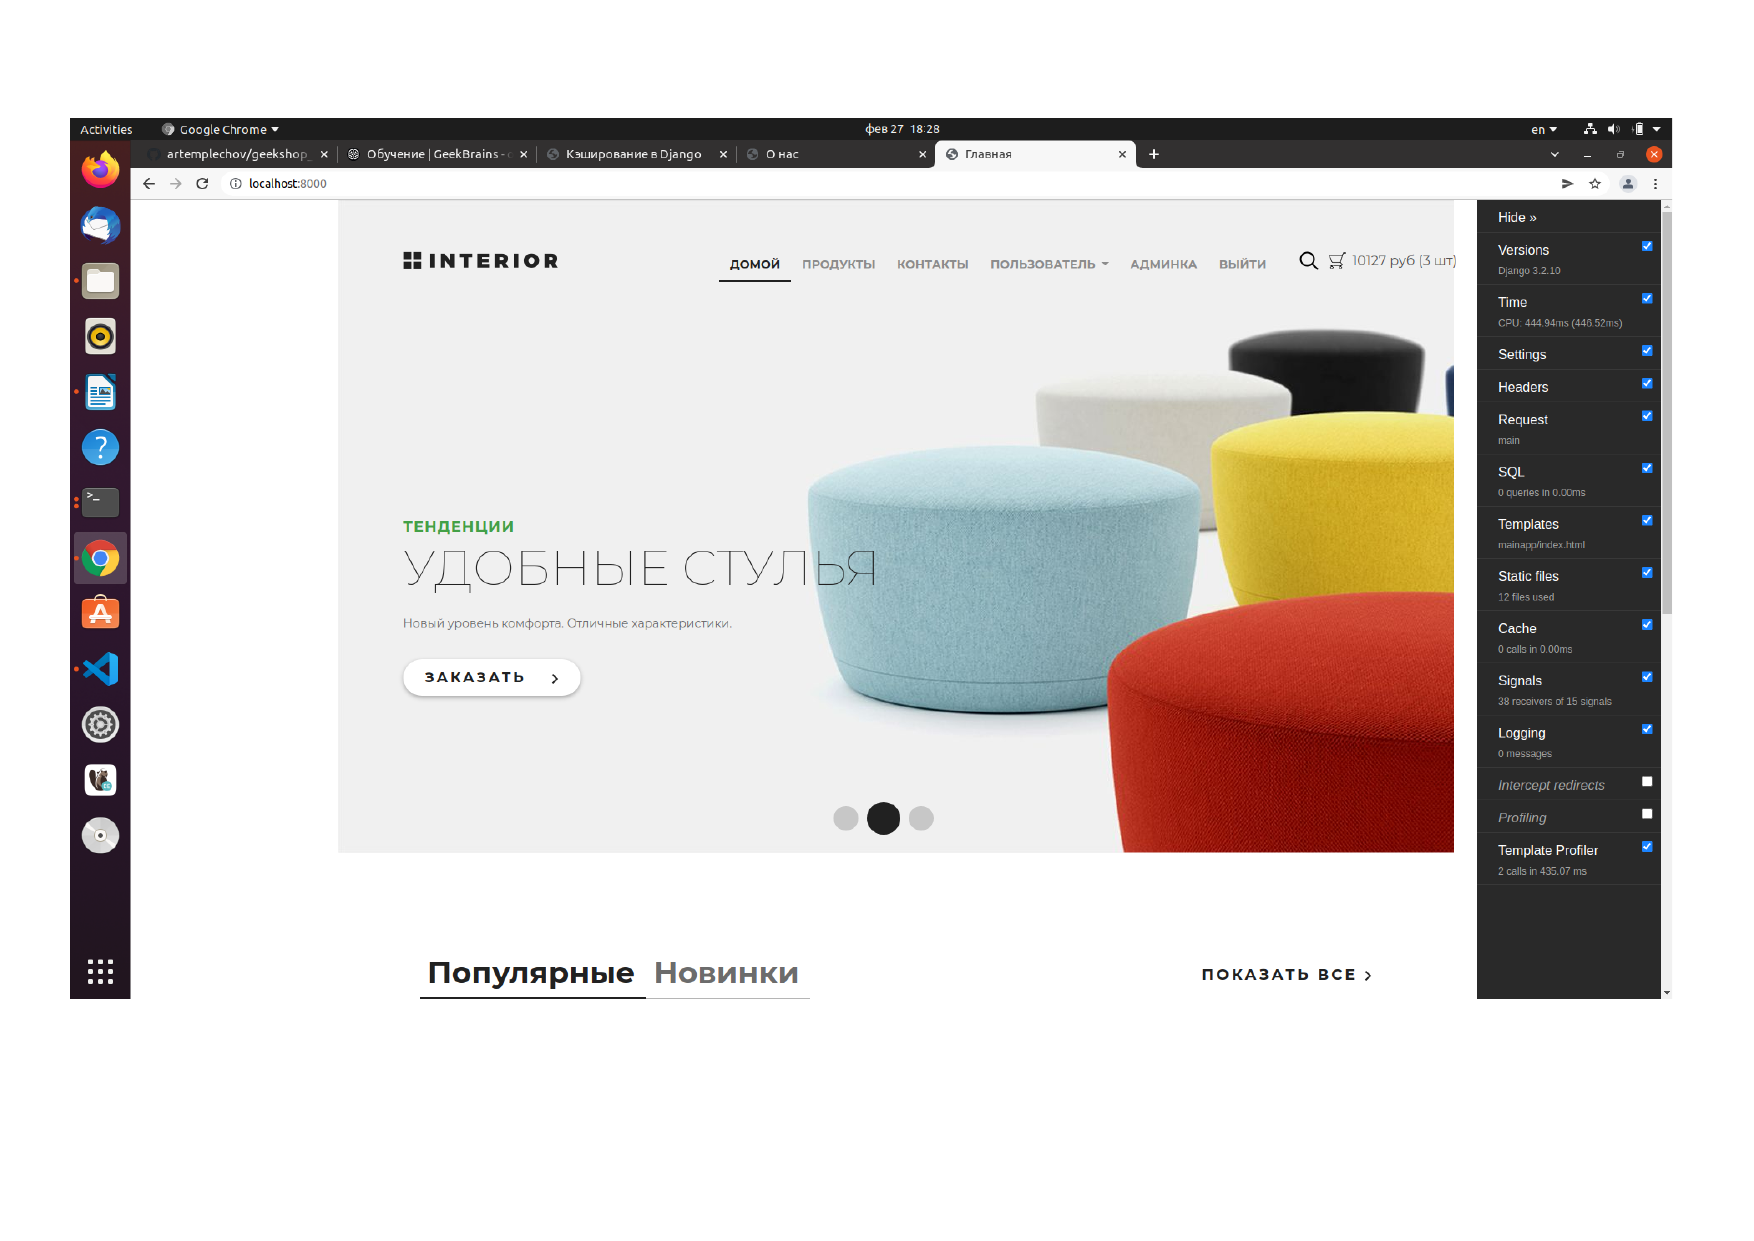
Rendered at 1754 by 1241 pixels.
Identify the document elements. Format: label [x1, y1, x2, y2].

picture [70, 118, 1673, 999]
